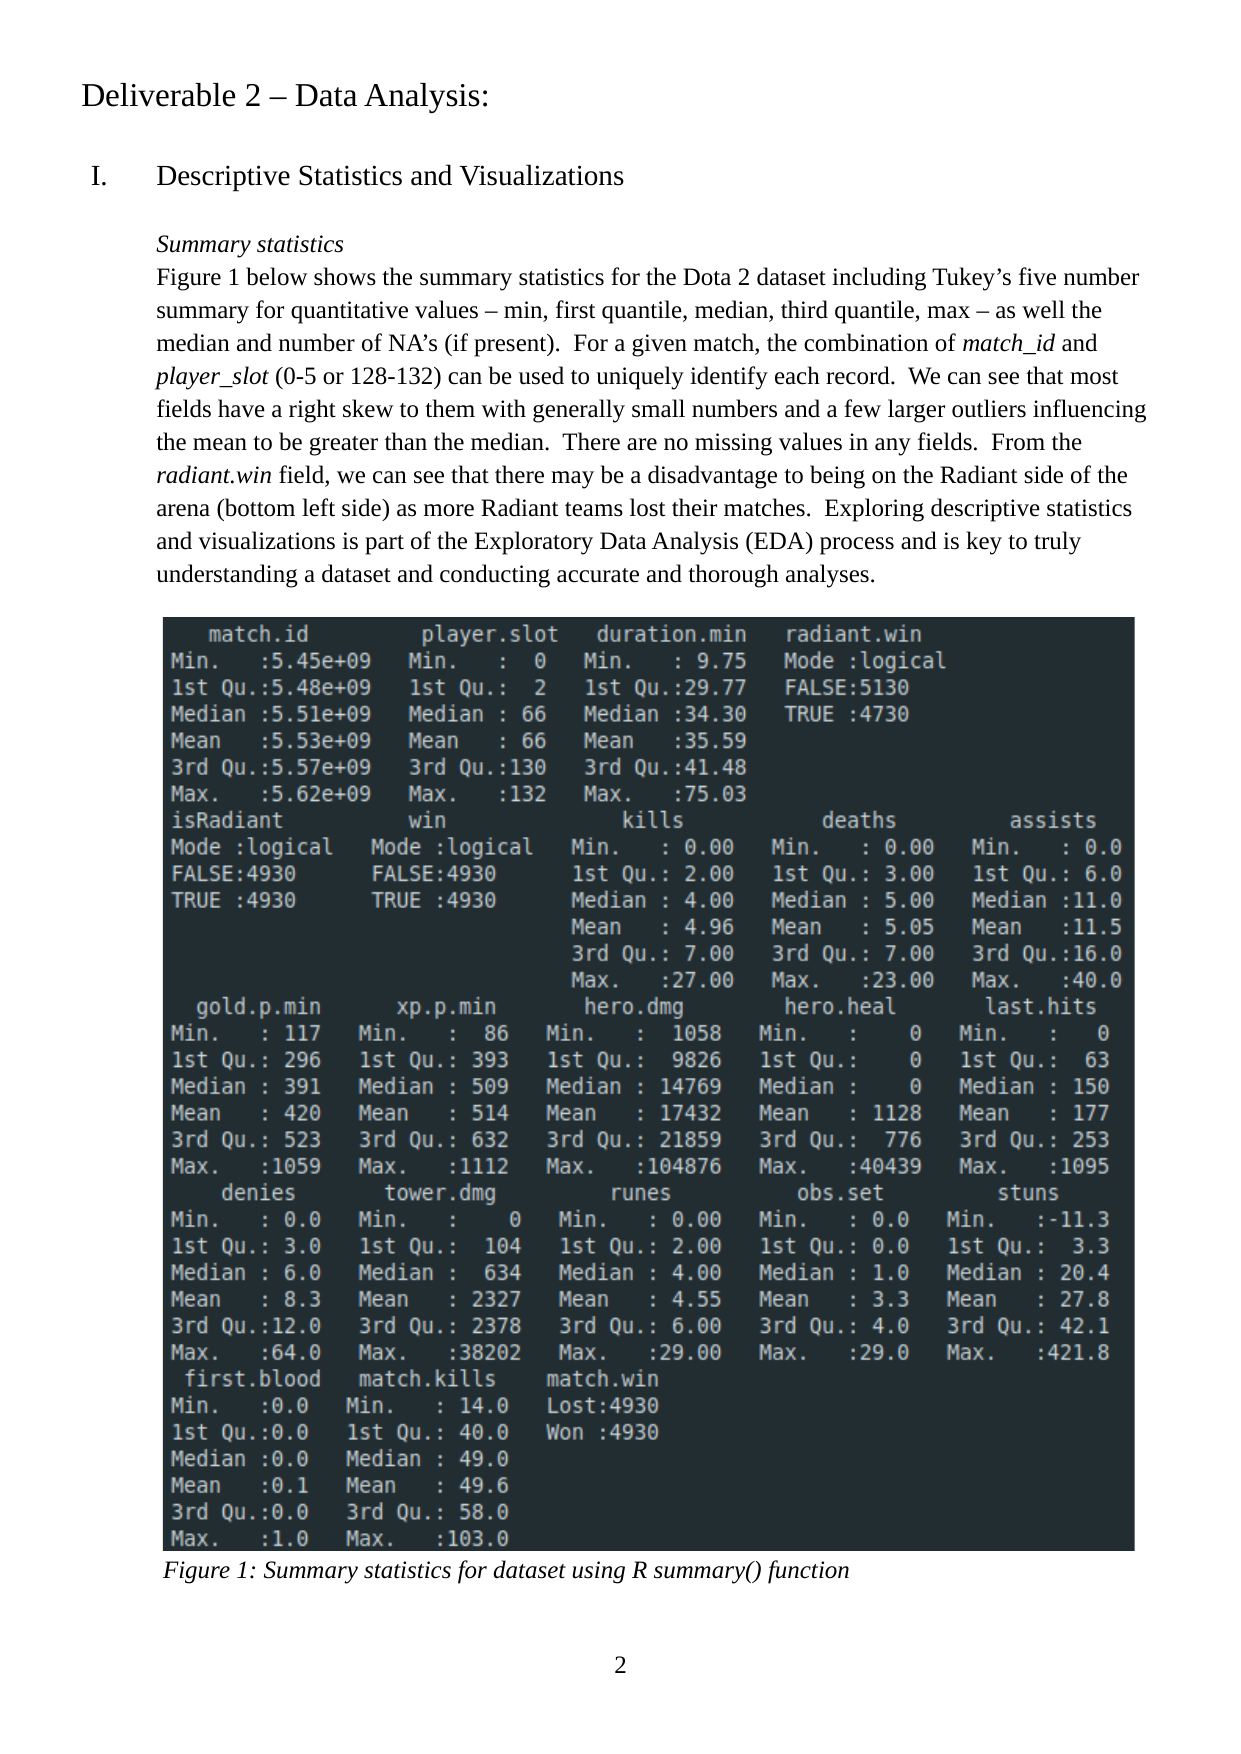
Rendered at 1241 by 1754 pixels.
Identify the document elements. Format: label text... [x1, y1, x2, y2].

text Figure 1 below shows the summary statistics for the Dota 2 dataset including Tukey’s five number summary for quantitative values – min, first quantile, median, third quantile, max – as well the median and number of NA’s (if present). For a given match, the combination of match_id and player_slot (0-5 or 128-132) can be used to uniquely identify each record. We can see that most fields have a right skew to them with generally small numbers and a few larger outliers influencing the mean to be greater than the median. There are no missing values in any fields. From the radiant.win field, we can see that there may be a disadvantage to being on the Radiant side of the arena (bottom left side) as more Radiant teams lost their matches. Exploring descriptive statistics and visualizations is part of the Exploratory Data Analysis (EDA) process and is key to truly understanding a dataset and conducting accurate and thorough analyses. [156, 262, 1159, 588]
picture [162, 617, 1135, 1551]
list Descriptive Statistics and Visualizations [91, 158, 1159, 191]
text Figure 1: Summary statistics for dataset using R summary() function [163, 1551, 1134, 1584]
text Deliverable 2 – Data Analysis: [81, 75, 1159, 113]
text Summary statistics [156, 229, 1159, 258]
